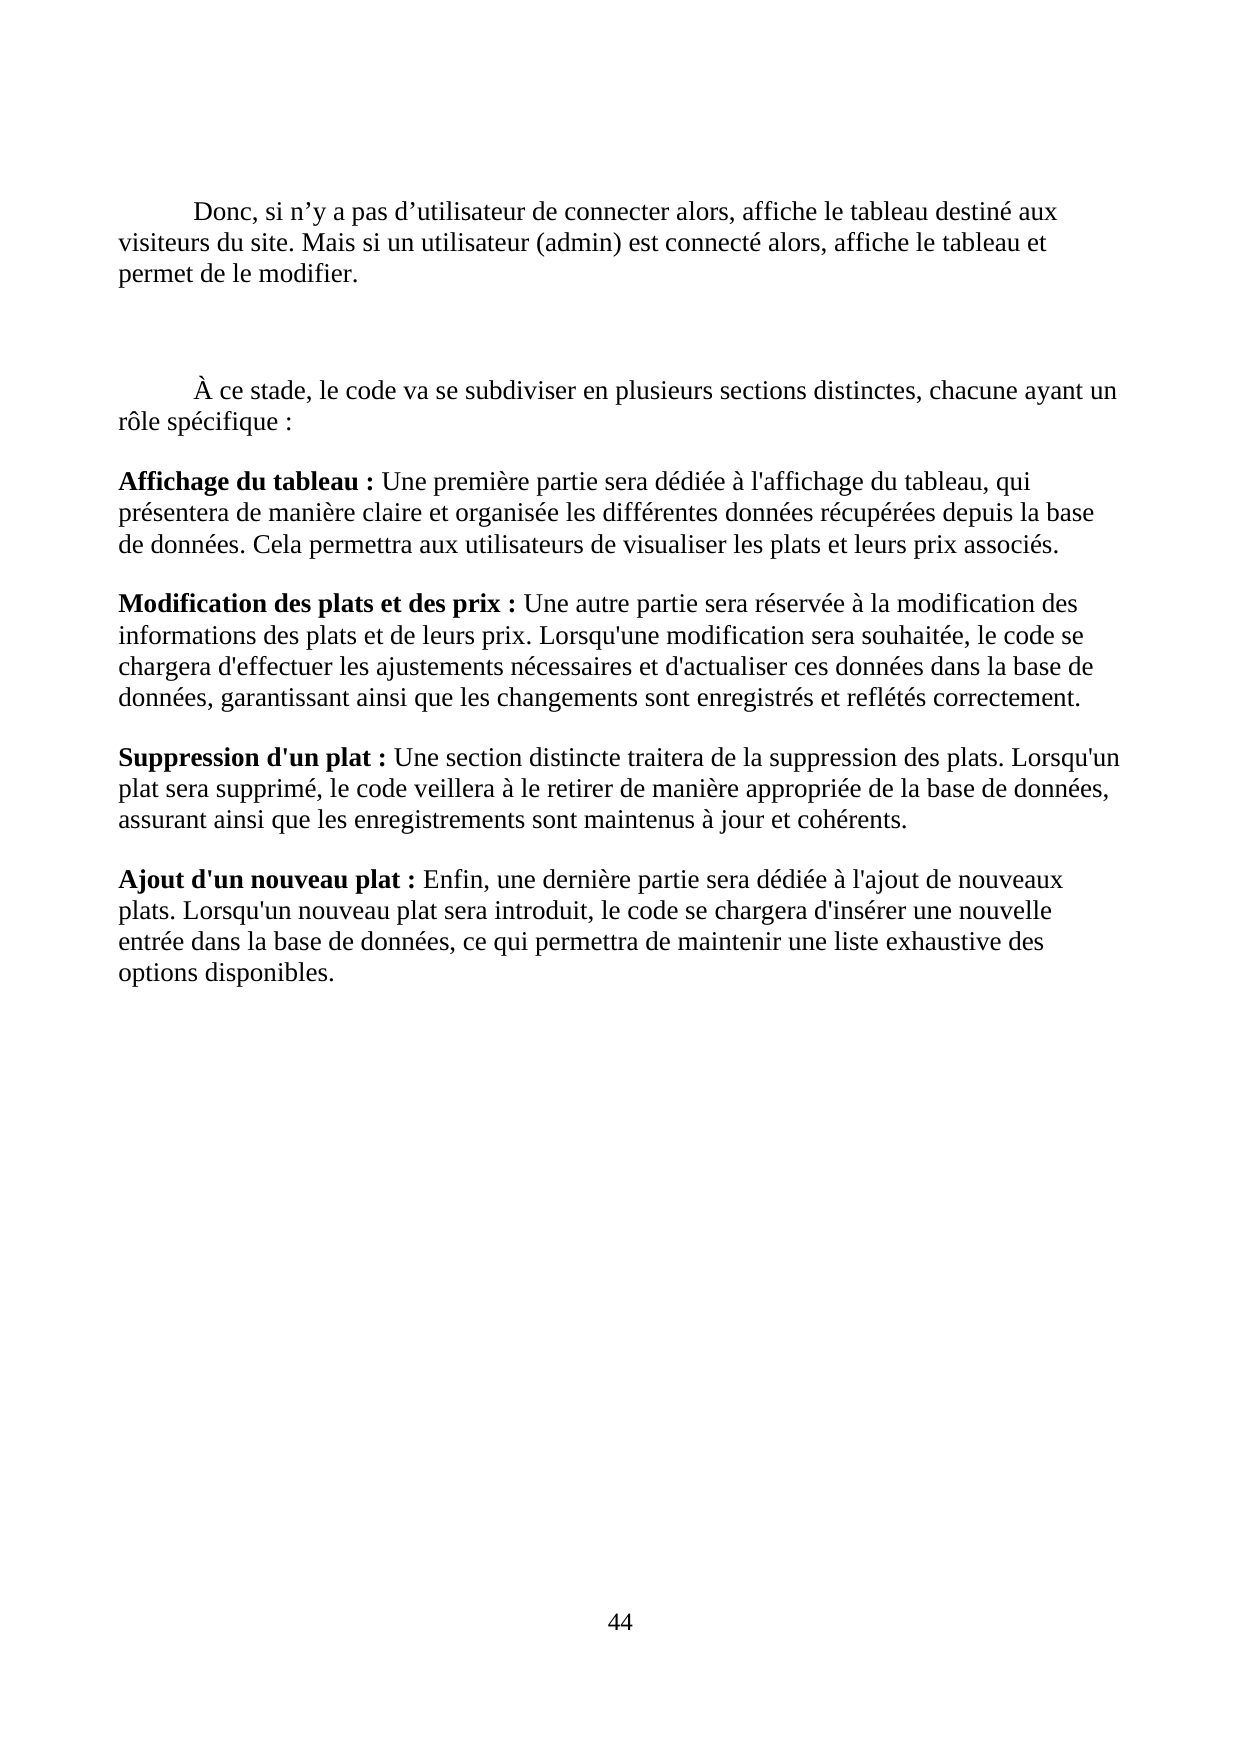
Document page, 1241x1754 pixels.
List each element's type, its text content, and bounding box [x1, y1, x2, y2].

text À ce stade, le code va se subdiviser en plusieurs sections distinctes, chacune ayant un rôle spécifique : [118, 374, 1122, 437]
text Suppression d'un plat : Une section distincte traitera de la suppression des plats. Lorsqu'un plat sera supprimé, le code veillera à le retirer de manière appropriée de la base de données, assurant ainsi que les enregistrements sont maintenus à jour et cohérents. [118, 741, 1122, 834]
text Affichage du tableau : Une première partie sera dédiée à l'affichage du tableau, qui présentera de manière claire et organisée les différentes données récupérées depuis la base de données. Cela permettra aux utilisateurs de visualiser les plats et leurs prix associés. [118, 465, 1122, 559]
text Ajout d'un nouveau plat : Enfin, une dernière partie sera dédiée à l'ajout de nouveaux plats. Lorsqu'un nouveau plat sera introduit, le code se chargera d'insérer une nouvelle entrée dans la base de données, ce qui permettra de maintenir une liste exhaustive des options disponibles. [118, 863, 1122, 988]
text Modification des plats et des prix : Une autre partie sera réservée à la modification des informations des plats et de leurs prix. Lorsqu'une modification sera souhaitée, le code se chargera d'effectuer les ajustements nécessaires et d'actualiser ces données dans la base de données, garantissant ainsi que les changements sont enregistrés et reflétés correctement. [118, 588, 1122, 712]
text Donc, si n’y a pas d’utilisateur de connecter alors, affiche le tableau destiné aux visiteurs du site. Mais si un utilisateur (admin) est connecté alors, affiche le tableau et permet de le modifier. [118, 195, 1122, 288]
